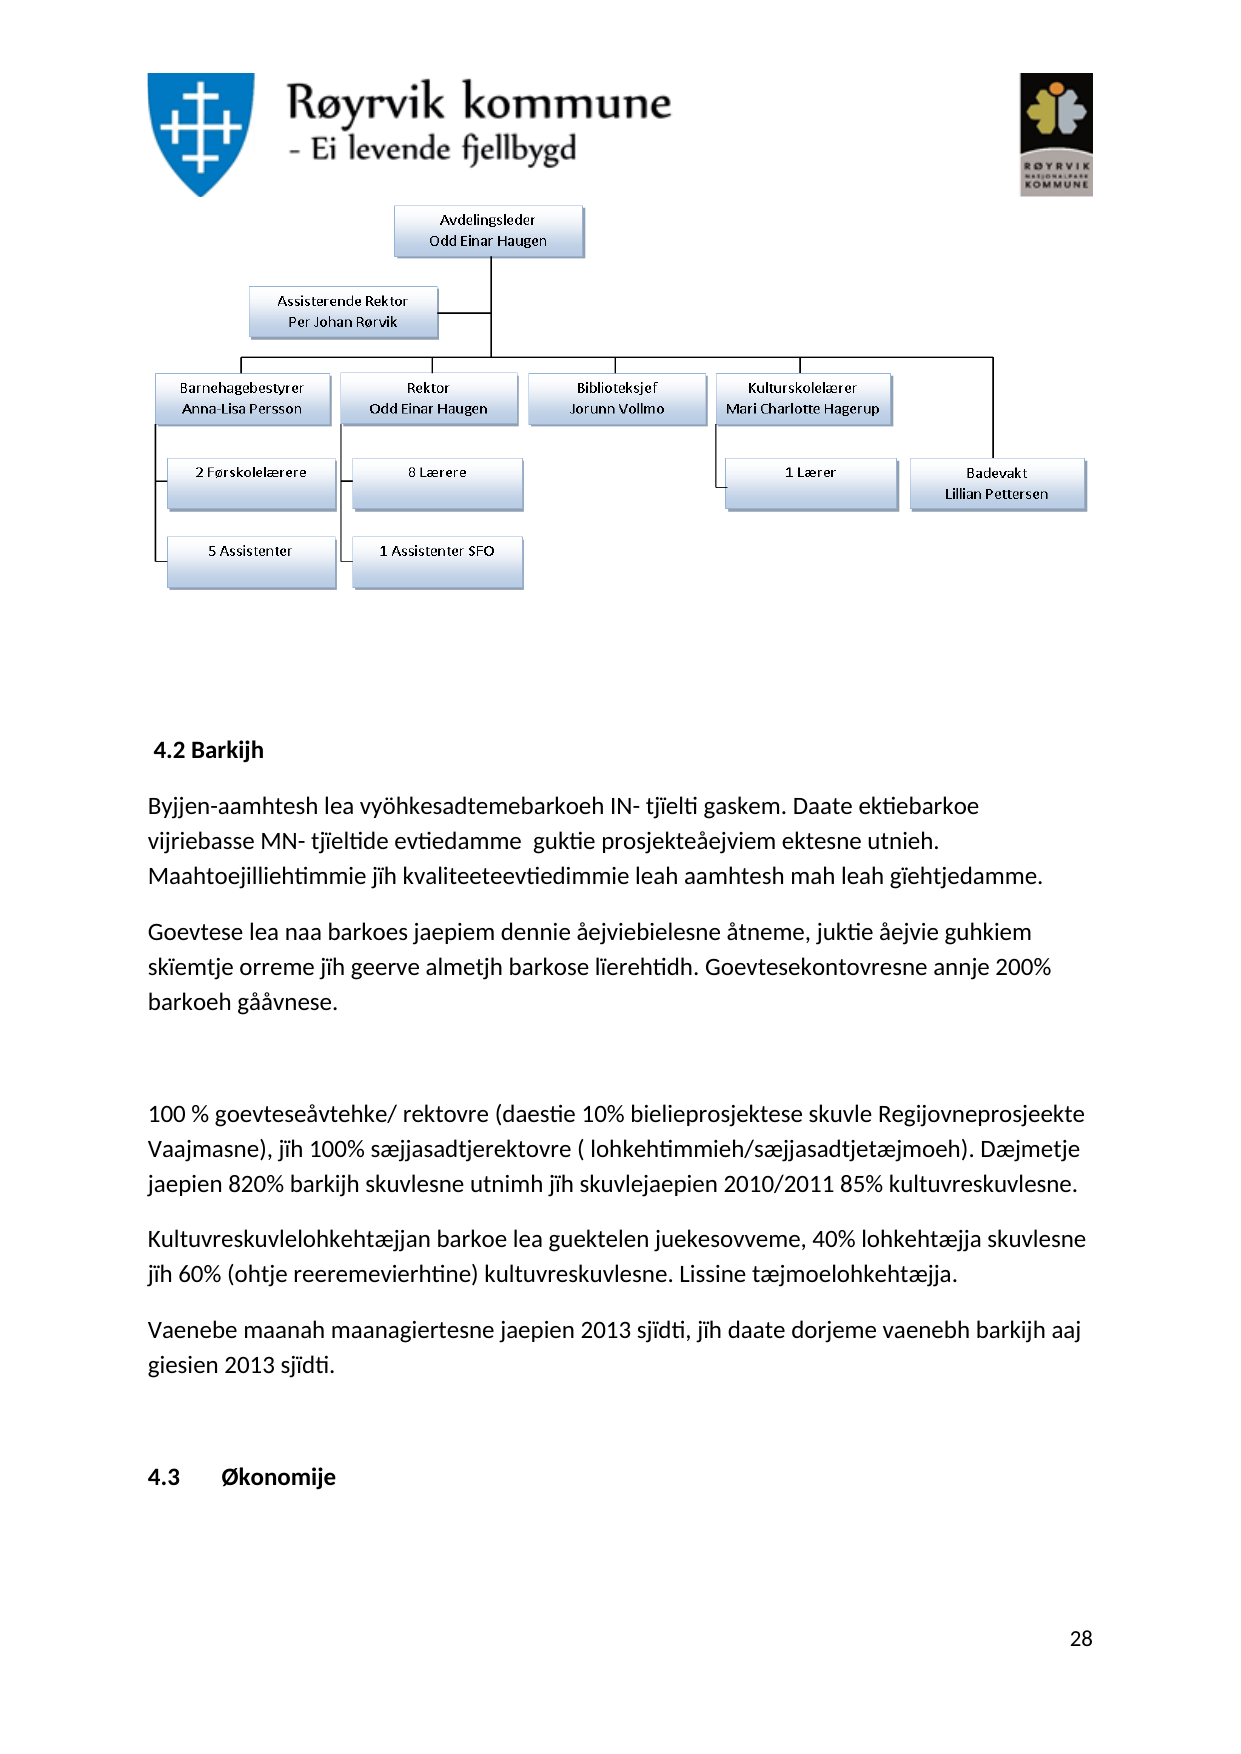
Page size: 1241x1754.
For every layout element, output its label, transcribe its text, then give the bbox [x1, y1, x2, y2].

text Goevtese lea naa barkoes jaepiem dennie åejviebielesne åtneme, juktie åejvie guhkiem skïemtje orreme jïh geerve almetjh barkose lïerehtidh. Goevtesekontovresne annje 200% barkoeh gååvnese. [148, 916, 1093, 1017]
text 4.2 Barkijh [148, 734, 1093, 765]
text 100 % goevteseåvtehke/ rektovre (daestie 10% bielieprosjektese skuvle Regijovneprosjeekte Vaajmasne), jïh 100% sæjjasadtjerektovre ( lohkehtimmieh/sæjjasadtjetæjmoeh). Dæjmetje jaepien 820% barkijh skuvlesne utnimh jïh skuvlejaepien 2010/2011 85% kultuvreskuvlesne. [148, 1098, 1093, 1198]
picture [147, 73, 1093, 598]
text Kultuvreskuvlelohkehtæjjan barkoe lea guektelen juekesovveme, 40% lohkehtæjja skuvlesne jïh 60% (ohtje reeremevierhtine) kultuvreskuvlesne. Lissine tæjmoelohkehtæjja. [148, 1224, 1093, 1289]
text 4.3 Økonomije [148, 1461, 1093, 1492]
text Vaenebe maanah maanagiertesne jaepien 2013 sjïdti, jïh daate dorjeme vaenebh barkijh aaj giesien 2013 sjïdti. [148, 1314, 1093, 1380]
text Byjjen-aamhtesh lea vyöhkesadtemebarkoeh IN- tjïelti gaskem. Daate ektiebarkoe vijriebasse MN- tjïeltide evtiedamme guktie prosjekteåejviem ektesne utnieh. Maahtoejilliehtimmie jïh kvaliteeteevtiedimmie leah aamhtesh mah leah gïehtjedamme. [148, 790, 1093, 891]
